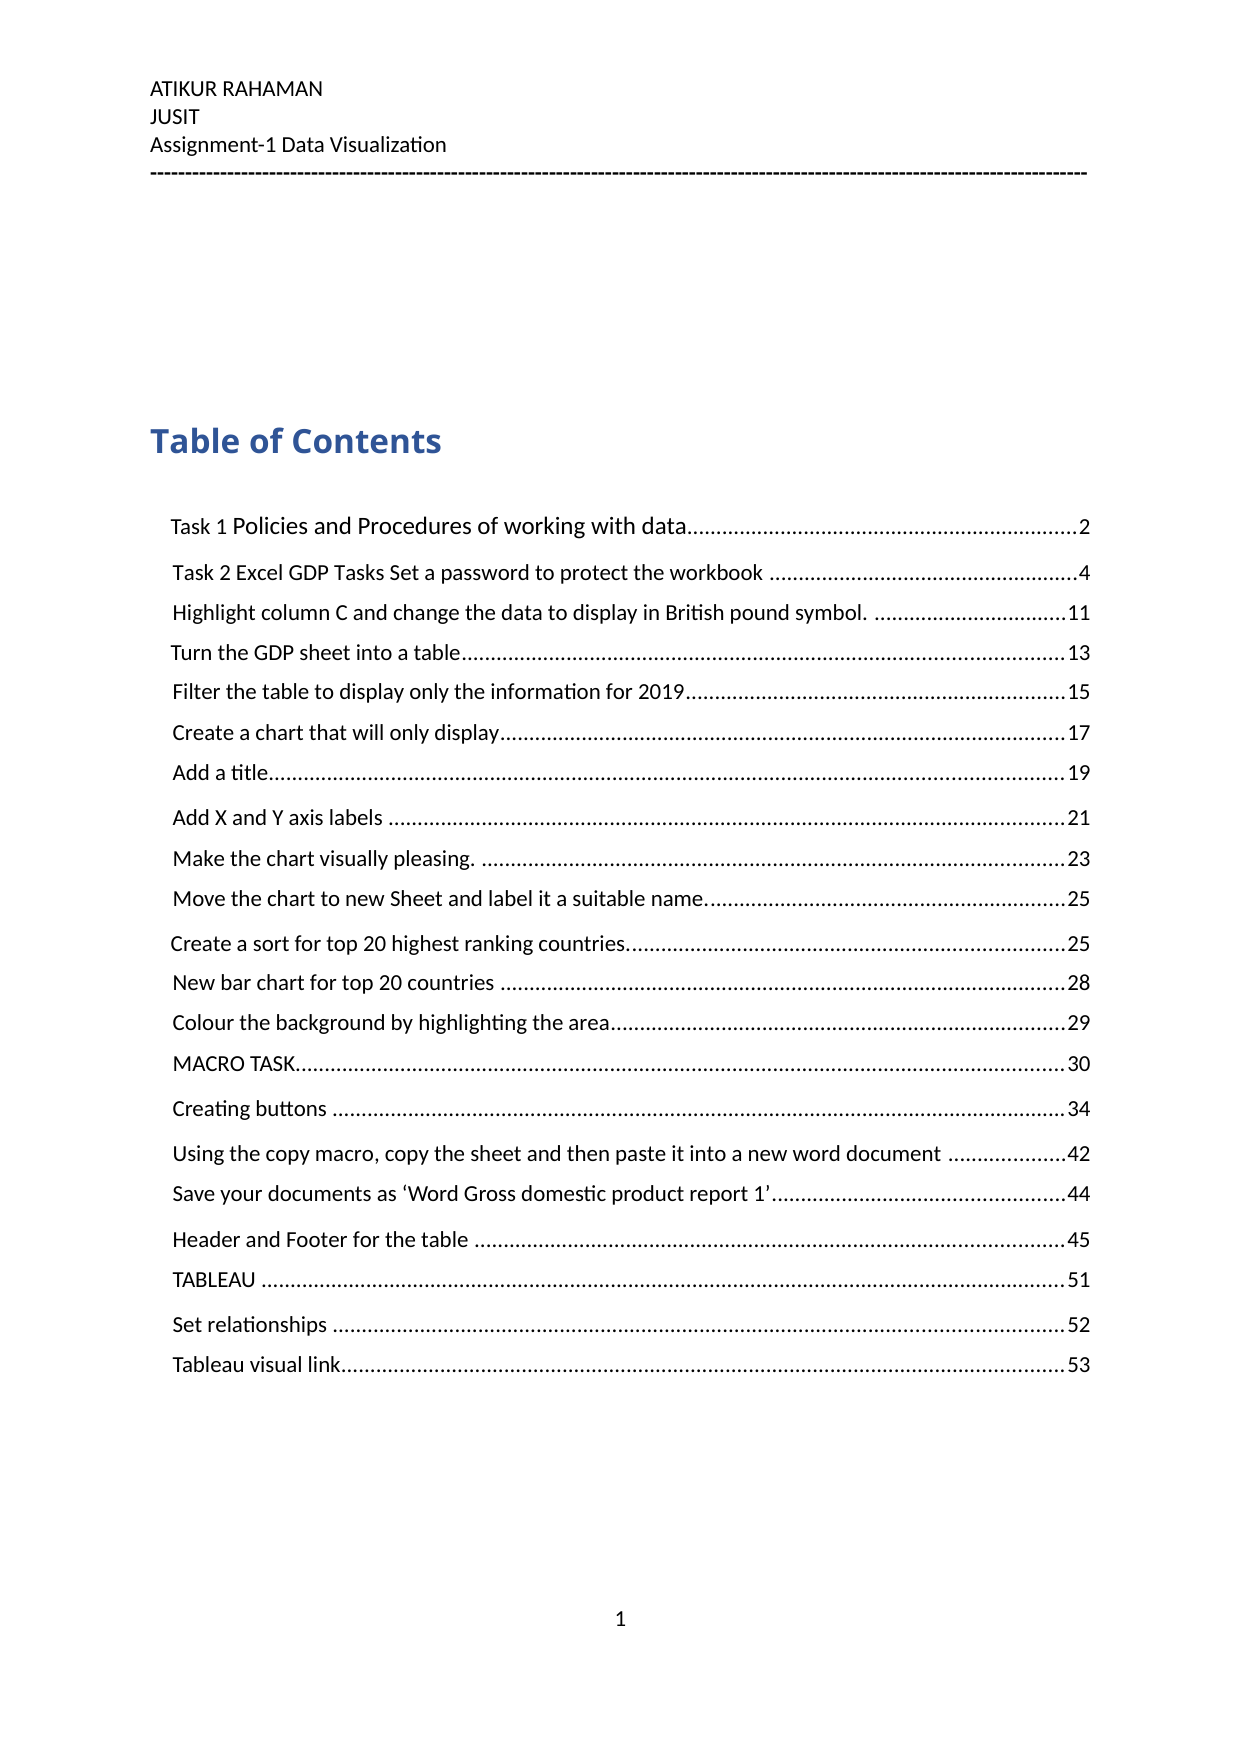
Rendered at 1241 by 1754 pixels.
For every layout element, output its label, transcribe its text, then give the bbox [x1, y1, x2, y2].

text Tableau visual link 53 [150, 1351, 1090, 1378]
text Turn the GDP sheet into a table 13 [150, 638, 1090, 667]
text Make the chart visually pleasing. 23 [172, 844, 1090, 872]
text Move the chart to new Sheet and label it a suitable name. 25 [150, 884, 1090, 912]
text Add a title 19 [150, 758, 1090, 786]
text Set relationships 52 [172, 1310, 1090, 1338]
text Colour the background by highlighting the area 29 [150, 1008, 1090, 1036]
subtitle Table of Contents [150, 418, 1090, 464]
text TABLEAU 51 [150, 1265, 1090, 1293]
text Filter the table to display only the information for 2019 15 [172, 677, 1090, 706]
text Create a sort for top 20 highest ranking countries. 25 [150, 929, 1090, 957]
text Header and Footer for the table 45 [172, 1225, 1090, 1253]
text Create a chart that will only display 17 [150, 718, 1090, 746]
text Using the copy macro, copy the sheet and then paste it into a new word document 42 [172, 1139, 1090, 1167]
text New bar chart for top 20 countries 28 [172, 968, 1090, 996]
text Save your documents as ‘Word Gross domestic product report 1’ 44 [150, 1179, 1090, 1207]
text Task 1 Policies and Procedures of working with data 2 [150, 510, 1090, 541]
text Creating buttons 34 [150, 1094, 1090, 1122]
text Add X and Y axis labels 21 [172, 803, 1090, 831]
text Highlight column C and change the data to display in British pound symbol. 11 [172, 598, 1090, 626]
text Task 2 Excel GDP Tasks Set a password to protect the workbook 4 [172, 558, 1090, 586]
subtitle MACRO TASK 30 [150, 1049, 1090, 1077]
